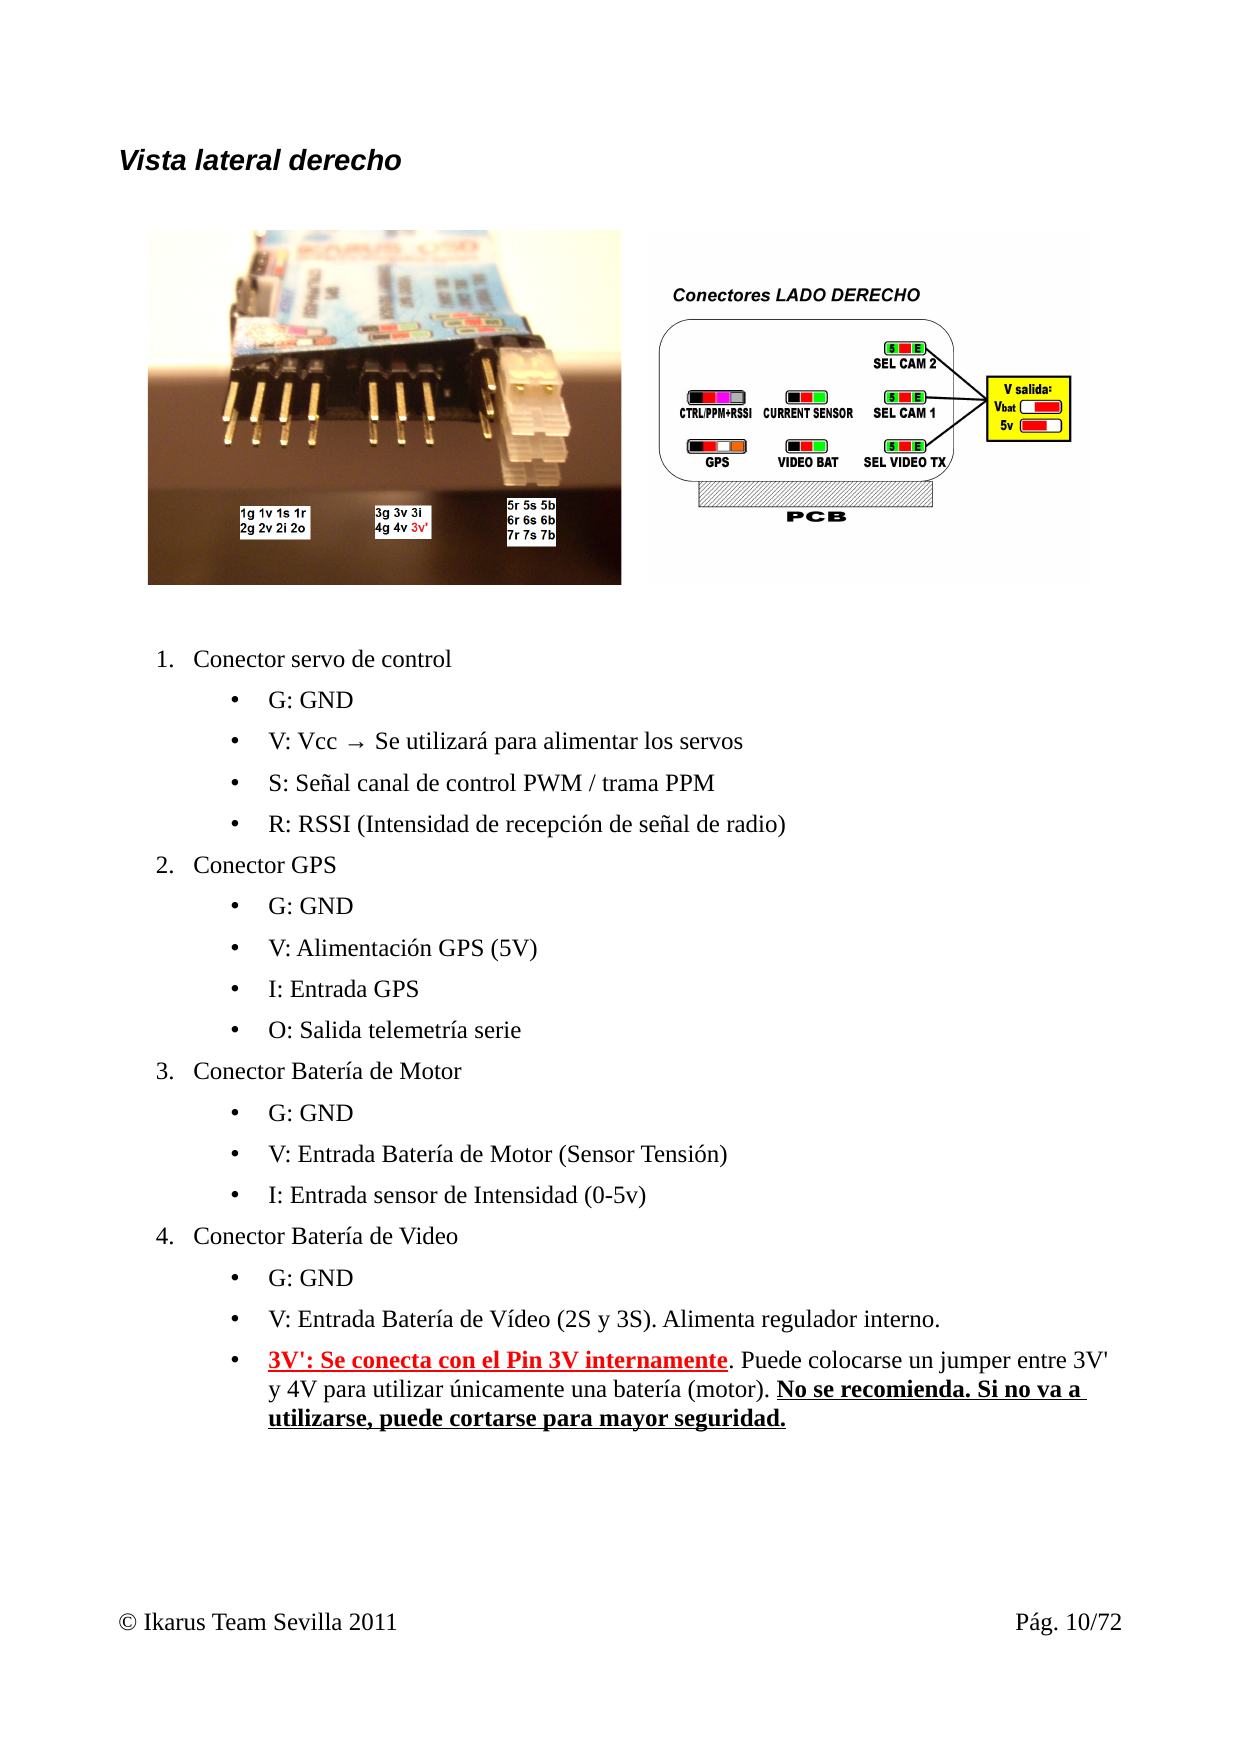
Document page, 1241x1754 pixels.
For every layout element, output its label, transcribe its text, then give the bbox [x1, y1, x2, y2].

list G: GND [231, 685, 1122, 714]
list Conector GPS [156, 850, 1122, 879]
list G: GND [231, 891, 1122, 920]
list O: Salida telemetría serie [231, 1015, 1122, 1044]
subtitle Vista lateral derecho [118, 143, 1122, 177]
list V: Entrada Batería de Vídeo (2S y 3S). Alimenta regulador interno. [231, 1304, 1122, 1333]
list G: GND [231, 1098, 1122, 1126]
list G: GND [231, 1263, 1122, 1291]
list R: RSSI (Intensidad de recepción de señal de radio) [231, 809, 1122, 838]
list Conector Batería de Motor [156, 1056, 1122, 1085]
list V: Entrada Batería de Motor (Sensor Tensión) [231, 1139, 1122, 1168]
list I: Entrada GPS [231, 974, 1122, 1003]
list I: Entrada sensor de Intensidad (0-5v) [231, 1180, 1122, 1209]
list Conector Batería de Video [156, 1221, 1122, 1250]
list V: Vcc → Se utilizará para alimentar los servos [231, 726, 1122, 755]
picture [646, 230, 1093, 585]
list S: Señal canal de control PWM / trama PPM [231, 768, 1122, 796]
list 3V': Se conecta con el Pin 3V internamente. Puede colocarse un jumper entre 3V' y 4V para utilizar únicamente una batería (motor). No se recomienda. Si no va a utilizarse, puede cortarse para mayor seguridad. [231, 1345, 1122, 1431]
list Conector servo de control [156, 644, 1122, 673]
list V: Alimentación GPS (5V) [231, 933, 1122, 961]
